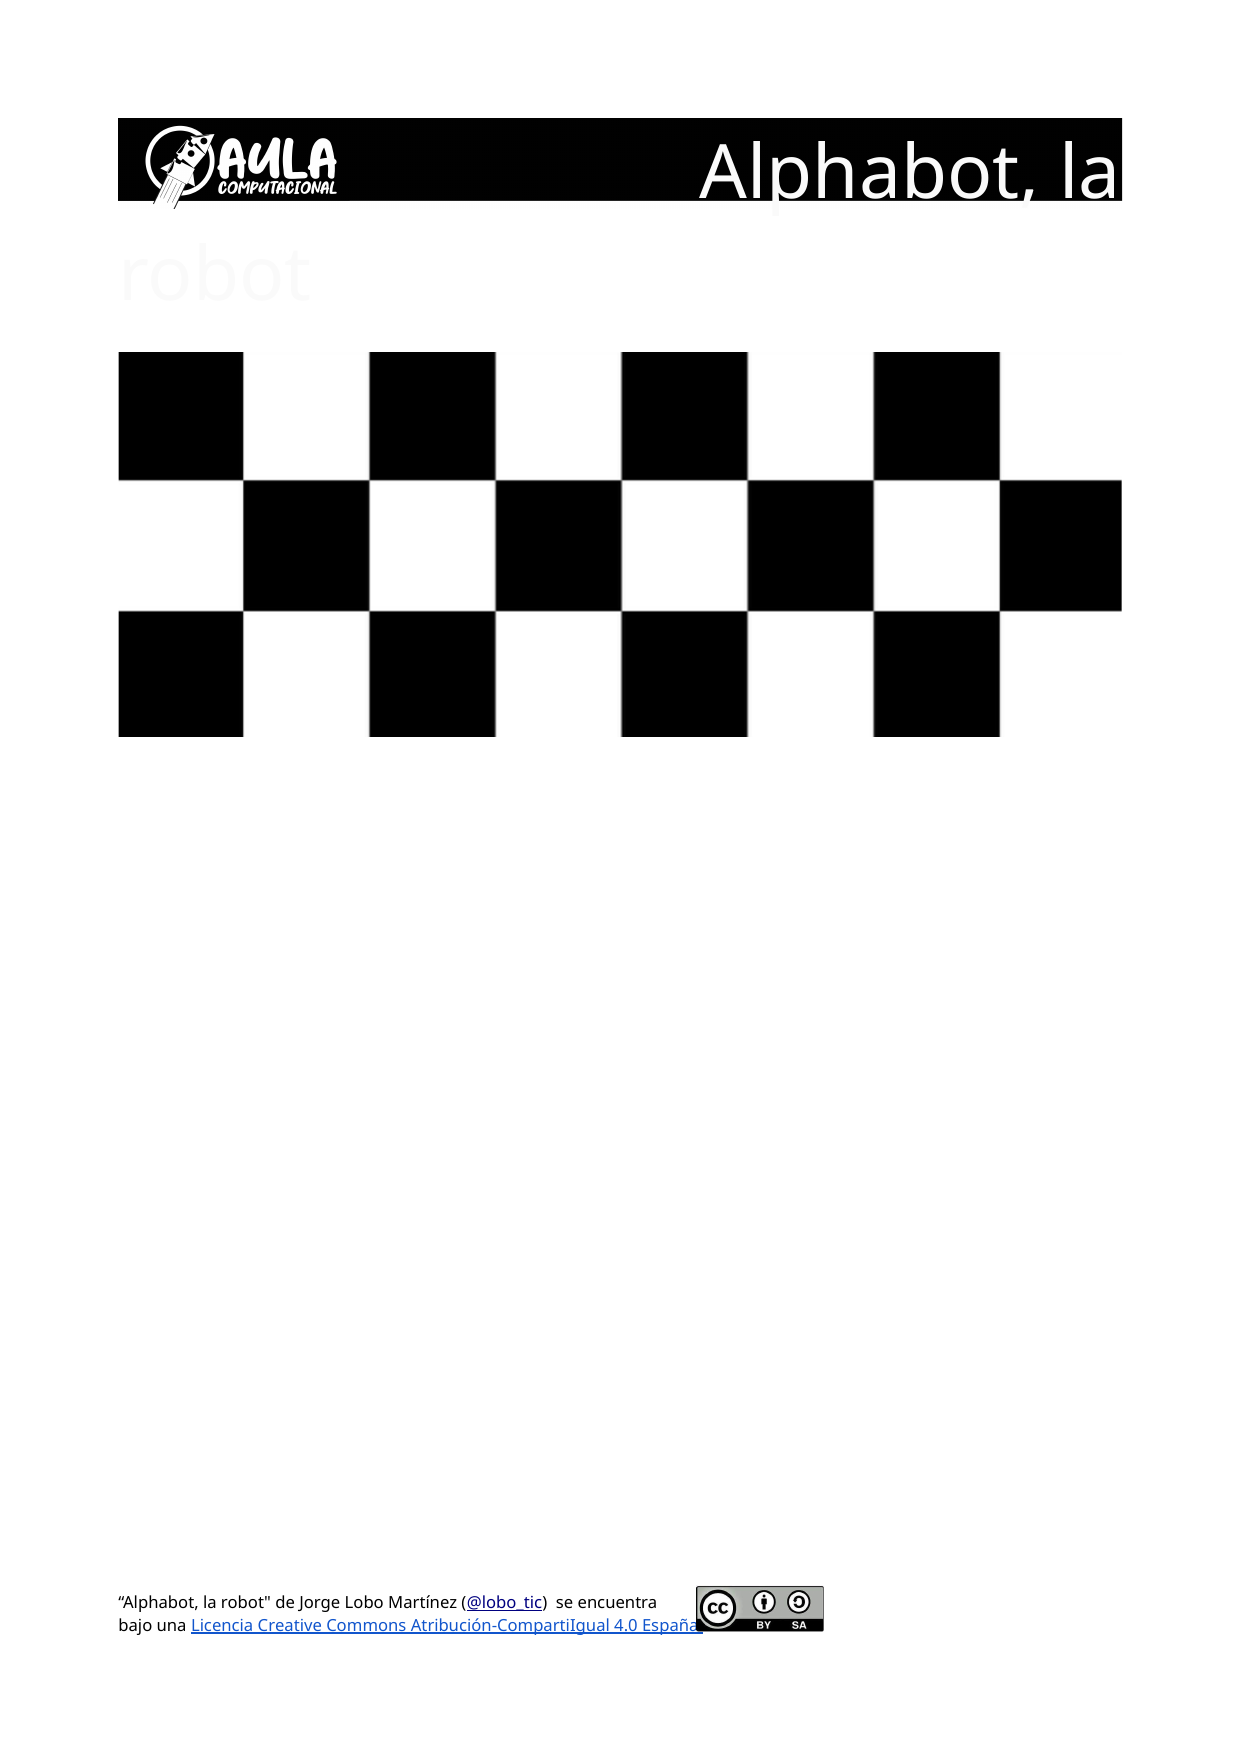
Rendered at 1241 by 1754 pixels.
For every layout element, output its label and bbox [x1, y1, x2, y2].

picture [118, 352, 1122, 737]
picture [696, 1585, 824, 1632]
picture [779, 163, 801, 193]
picture [118, 118, 1123, 209]
